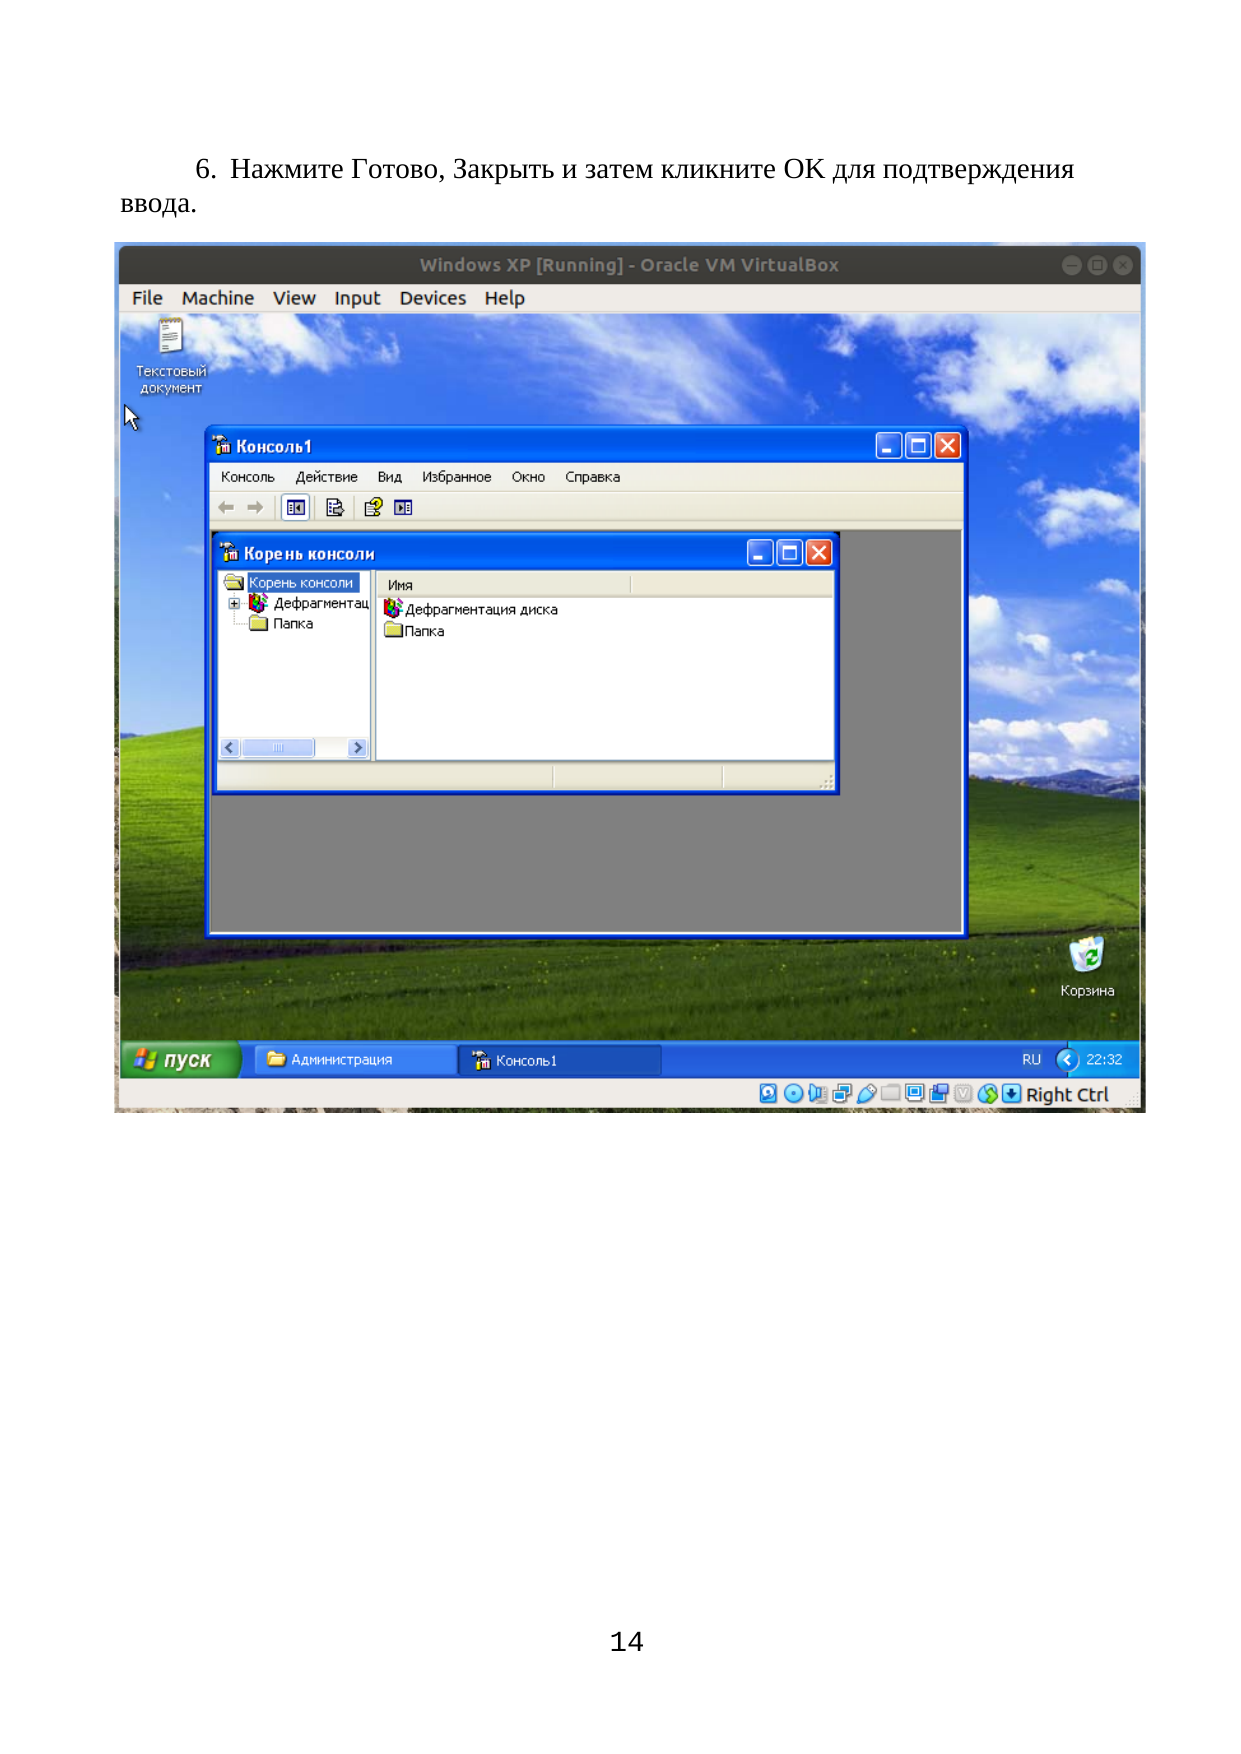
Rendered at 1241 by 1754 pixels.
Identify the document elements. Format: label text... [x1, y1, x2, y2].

picture [114, 242, 1146, 1113]
list Нажмите Готово, Закрыть и затем кликните OK для подтверждения [120, 152, 1152, 185]
text ввода. [120, 185, 1152, 219]
